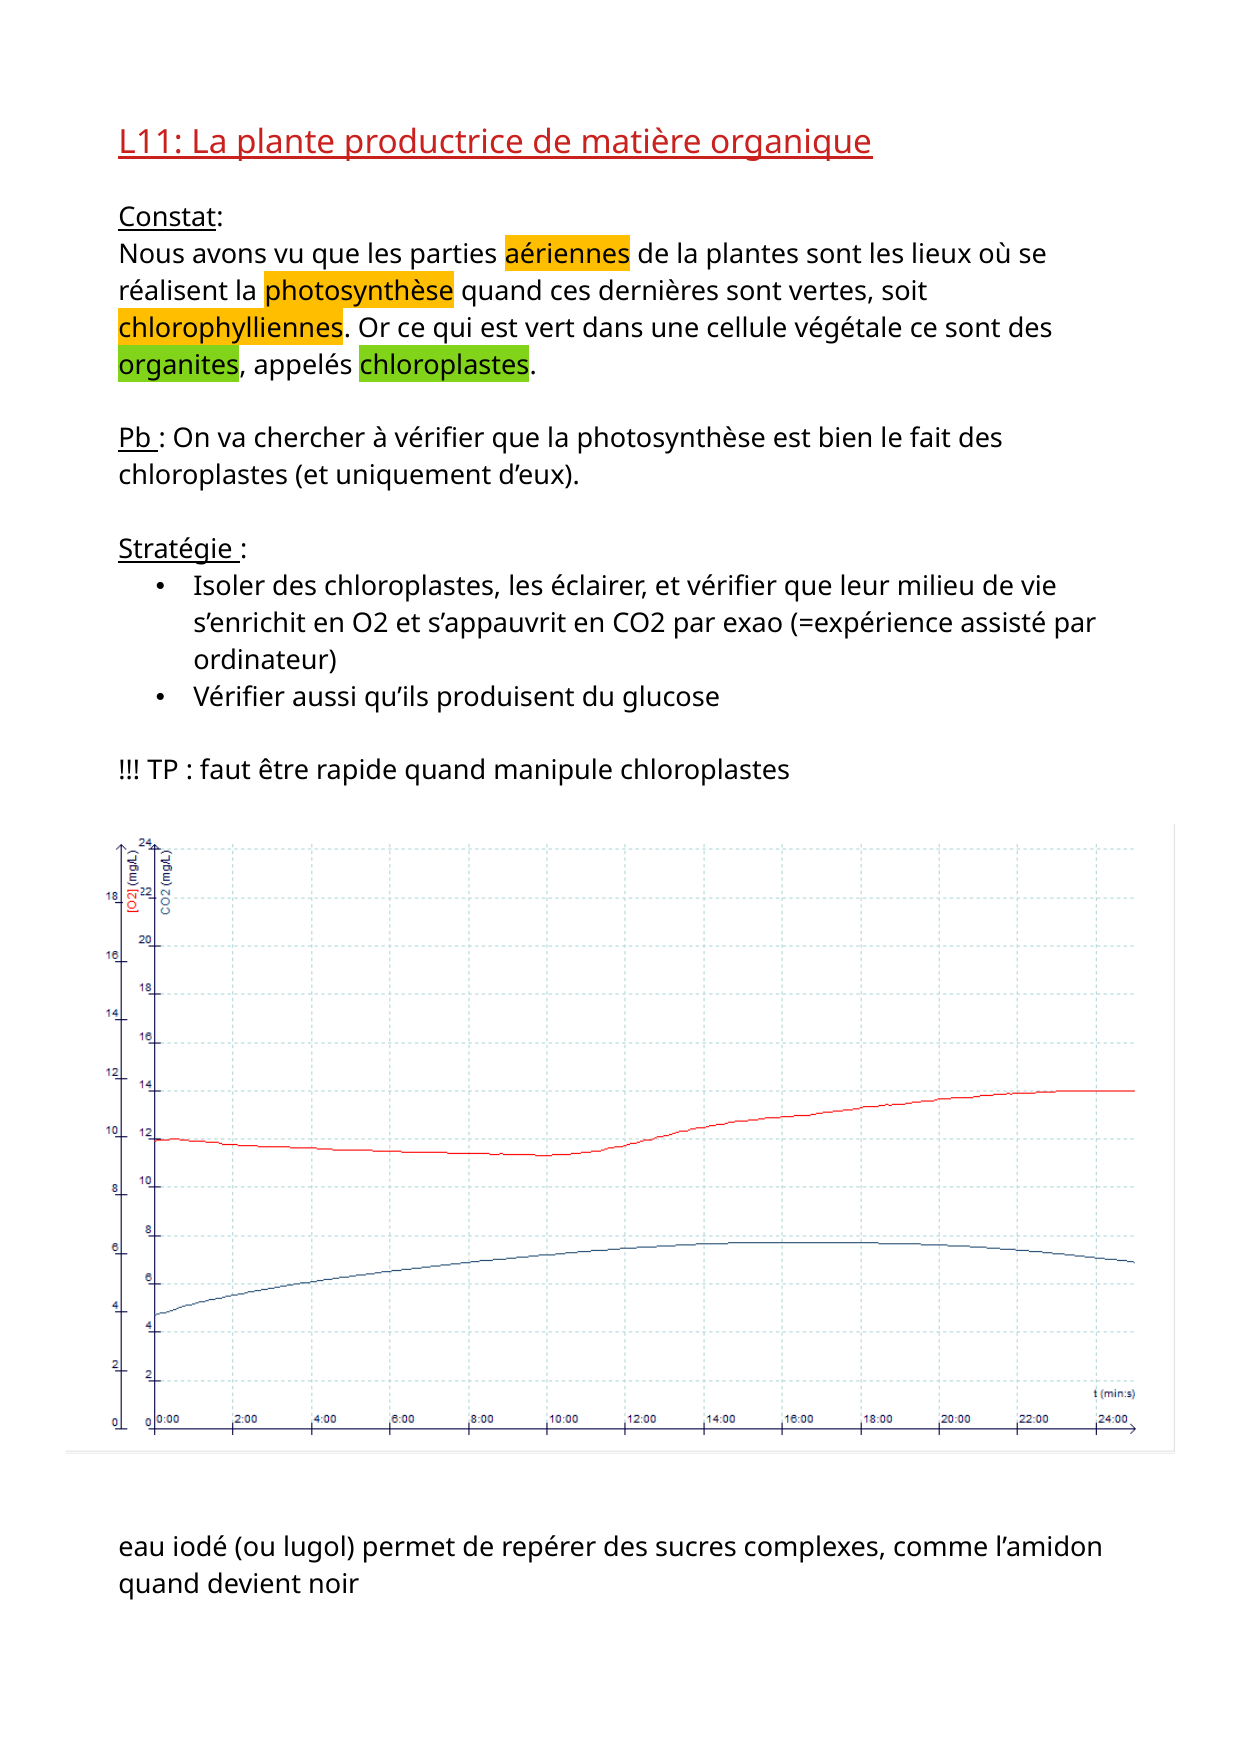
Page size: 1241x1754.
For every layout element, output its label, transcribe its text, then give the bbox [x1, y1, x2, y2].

text Stratégie : [118, 529, 1122, 566]
text Constat: [118, 198, 1122, 234]
text !!! TP : faut être rapide quand manipule chloroplastes [118, 751, 1122, 788]
picture [65, 824, 1175, 1454]
text L11: La plante productrice de matière organique [118, 118, 1122, 163]
text eau iodé (ou lugol) permet de repérer des sucres complexes, comme l’amidon quand devient noir [118, 1527, 1122, 1601]
text Pb : On va chercher à vérifier que la photosynthèse est bien le fait des chloroplastes (et uniquement d’eux). [118, 419, 1122, 493]
list Isoler des chloroplastes, les éclairer, et vérifier que leur milieu de vie s’enrichit en O2 et s’appauvrit en CO2 par exao (=expérience assisté par ordinateur) [156, 566, 1122, 677]
text Nous avons vu que les parties aériennes de la plantes sont les lieux où se réalisent la photosynthèse quand ces dernières sont vertes, soit chlorophylliennes. Or ce qui est vert dans une cellule végétale ce sont des organites, appelés chloroplastes. [118, 234, 1122, 382]
list Vérifier aussi qu’ils produisent du glucose [156, 677, 1122, 714]
